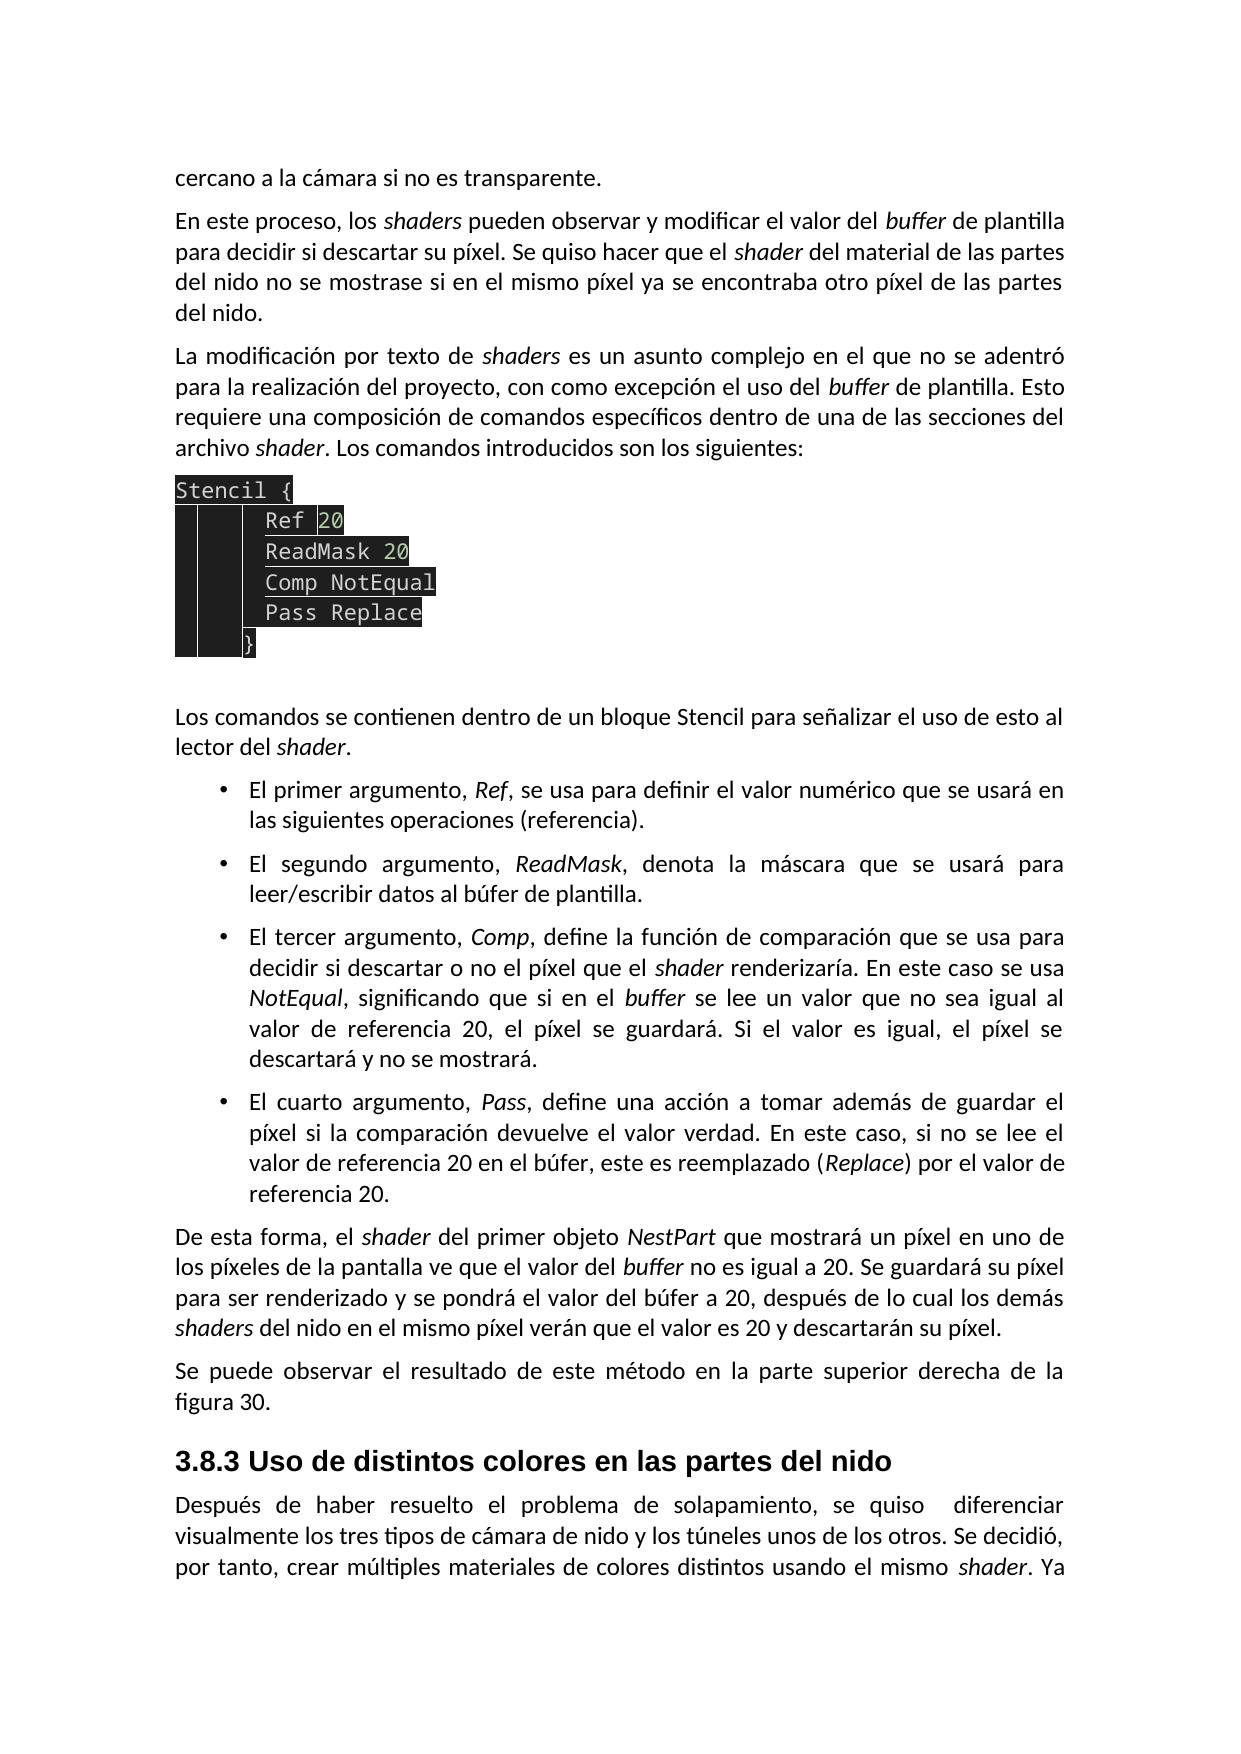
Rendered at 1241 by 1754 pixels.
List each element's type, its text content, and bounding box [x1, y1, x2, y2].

text } [175, 627, 1065, 658]
text ReadMask 20 [175, 535, 1065, 566]
text Los comandos se contienen dentro de un bloque Stencil para señalizar el uso de esto al lector del shader. [175, 701, 1065, 762]
list El primer argumento, Ref, se usa para definir el valor numérico que se usará en las siguientes operaciones (referencia). [219, 774, 1065, 835]
text Ref 20 [175, 504, 1065, 535]
text Stencil { [175, 475, 1065, 504]
list El segundo argumento, ReadMask, denota la máscara que se usará para leer/escribir datos al búfer de plantilla. [219, 848, 1065, 909]
text De esta forma, el shader del primer objeto NestPart que mostrará un píxel en uno de los píxeles de la pantalla ve que el valor del buffer no es igual a 20. Se guardará su píxel para ser renderizado y se pondrá el valor del búfer a 20, después de lo cual los demás shaders del nido en el mismo píxel verán que el valor es 20 y descartarán su píxel. [175, 1221, 1065, 1343]
subtitle Uso de distintos colores en las partes del nido [175, 1444, 1065, 1477]
text cercano a la cámara si no es transparente. [175, 162, 1065, 193]
text En este proceso, los shaders pueden observar y modificar el valor del buffer de plantilla para decidir si descartar su píxel. Se quiso hacer que el shader del material de las partes del nido no se mostrase si en el mismo píxel ya se encontraba otro píxel de las partes del nido. [175, 206, 1065, 328]
text Después de haber resuelto el problema de solapamiento, se quiso diferenciar visualmente los tres tipos de cámara de nido y los túneles unos de los otros. Se decidió, por tanto, crear múltiples materiales de colores distintos usando el mismo shader. Ya [175, 1490, 1065, 1581]
text Pass Replace [175, 596, 1065, 627]
text Se puede observar el resultado de este método en la parte superior derecha de la figura 30. [175, 1356, 1065, 1417]
text La modificación por texto de shaders es un asunto complejo en el que no se adentró para la realización del proyecto, con como excepción el uso del buffer de plantilla. Esto requiere una composición de comandos específicos dentro de una de las secciones del archivo shader. Los comandos introducidos son los siguientes: [175, 340, 1065, 462]
list El tercer argumento, Comp, define la función de comparación que se usa para decidir si descartar o no el píxel que el shader renderizaría. En este caso se usa NotEqual, significando que si en el buffer se lee un valor que no sea igual al valor de referencia 20, el píxel se guardará. Si el valor es igual, el píxel se descartará y no se mostrará. [219, 921, 1065, 1074]
text Comp NotEqual [175, 566, 1065, 596]
list El cuarto argumento, Pass, define una acción a tomar además de guardar el píxel si la comparación devuelve el valor verdad. En este caso, si no se lee el valor de referencia 20 en el búfer, este es reemplazado (Replace) por el valor de referencia 20. [219, 1086, 1065, 1208]
